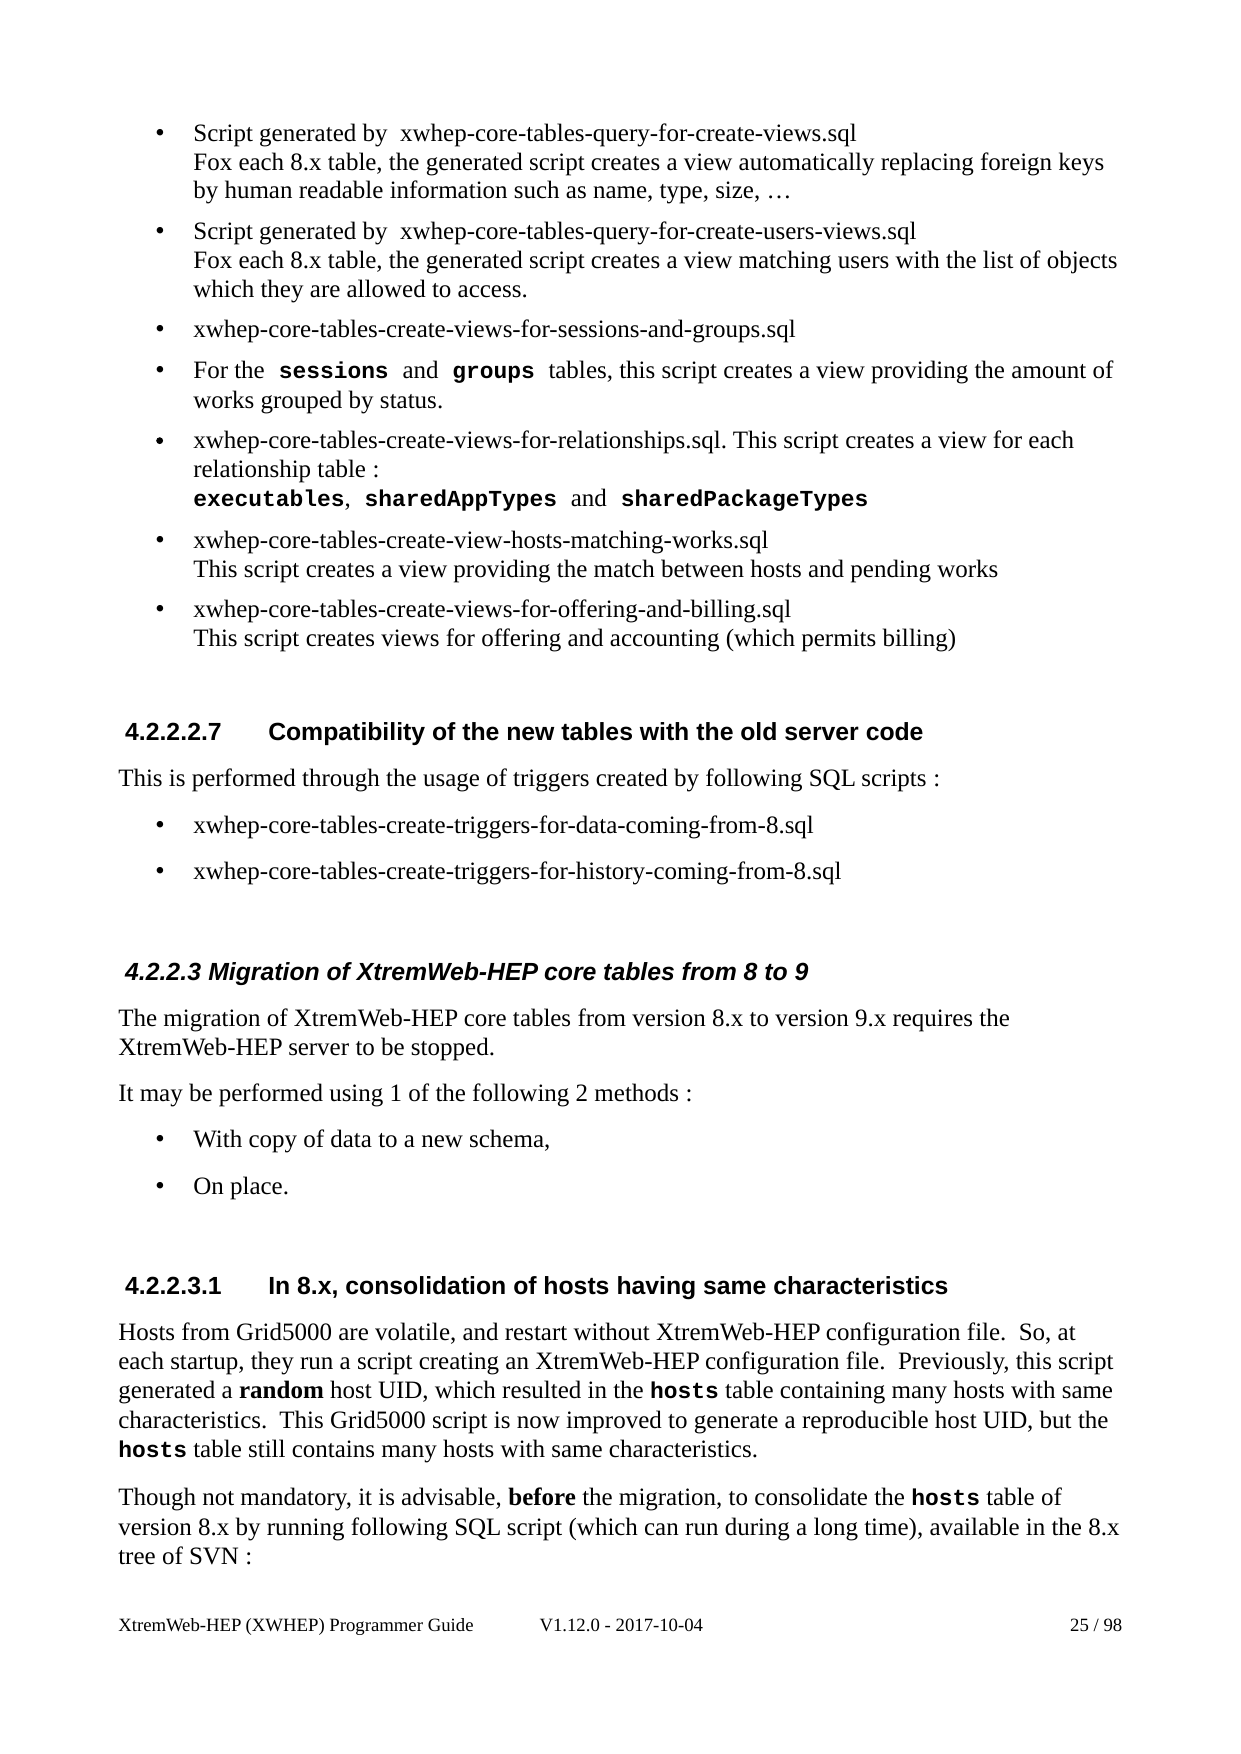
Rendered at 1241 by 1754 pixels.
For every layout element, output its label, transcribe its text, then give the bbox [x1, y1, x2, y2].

text Hosts from Grid5000 are volatile, and restart without XtremWeb-HEP configuration file. So, at each startup, they run a script creating an XtremWeb-HEP configuration file. Previously, this script generated a random host UID, which resulted in the hosts table containing many hosts with same characteristics. This Grid5000 script is now improved to generate a reprodu­cible host UID, but the hosts table still contains many hosts with same characteristics. [118, 1317, 1122, 1464]
subtitle In 8.x, consolidation of hosts having same characteristics [118, 1271, 1122, 1300]
list xwhep-core-tables-create-view-hosts-matching-works.sql This script creates a view providing the match between hosts and pending works [156, 525, 1122, 582]
text It may be performed using 1 of the following 2 methods : [118, 1078, 1122, 1107]
list On place. [156, 1171, 1122, 1200]
list xwhep-core-tables-create-views-for-offering-and-billing.sql This script creates views for offering and accounting (which permits billing) [156, 594, 1122, 652]
list With copy of data to a new schema, [156, 1124, 1122, 1153]
subtitle Compatibility of the new tables with the old server code [118, 717, 1122, 746]
list xwhep-core-tables-create-triggers-for-history-coming-from-8.sql [156, 856, 1122, 885]
list xwhep-core-tables-create-views-for-relationships.sql. This script creates a view for each relationship table : executables, sharedAppTypes and sharedPackageTypes [156, 425, 1122, 513]
list For the sessions and groups tables, this script creates a view providing the amount of works grouped by status. [156, 355, 1122, 414]
text Though not mandatory, it is advisable, before the migration, to consolidate the hosts table of version 8.x by running following SQL script (which can run during a long time), available in the 8.x tree of SVN : [118, 1482, 1122, 1569]
list Script generated by xwhep-core-tables-query-for-create-users-views.sql Fox each 8.x table, the generated script creates a view matching users with the list of objects which they are allowed to access. [156, 216, 1122, 302]
text The migration of XtremWeb-HEP core tables from version 8.x to version 9.x requires the XtremWeb-HEP server to be stopped. [118, 1003, 1122, 1060]
list Script generated by xwhep-core-tables-query-for-create-views.sql Fox each 8.x table, the generated script creates a view automatically replacing foreign keys by human readable information such as name, type, size, … [156, 118, 1122, 204]
list xwhep-core-tables-create-triggers-for-data-coming-from-8.sql [156, 810, 1122, 839]
text This is performed through the usage of triggers created by following SQL scripts : [118, 763, 1122, 792]
subtitle Migration of XtremWeb-HEP core tables from 8 to 9 [118, 957, 1122, 985]
list xwhep-core-tables-create-views-for-sessions-and-groups.sql [156, 314, 1122, 343]
